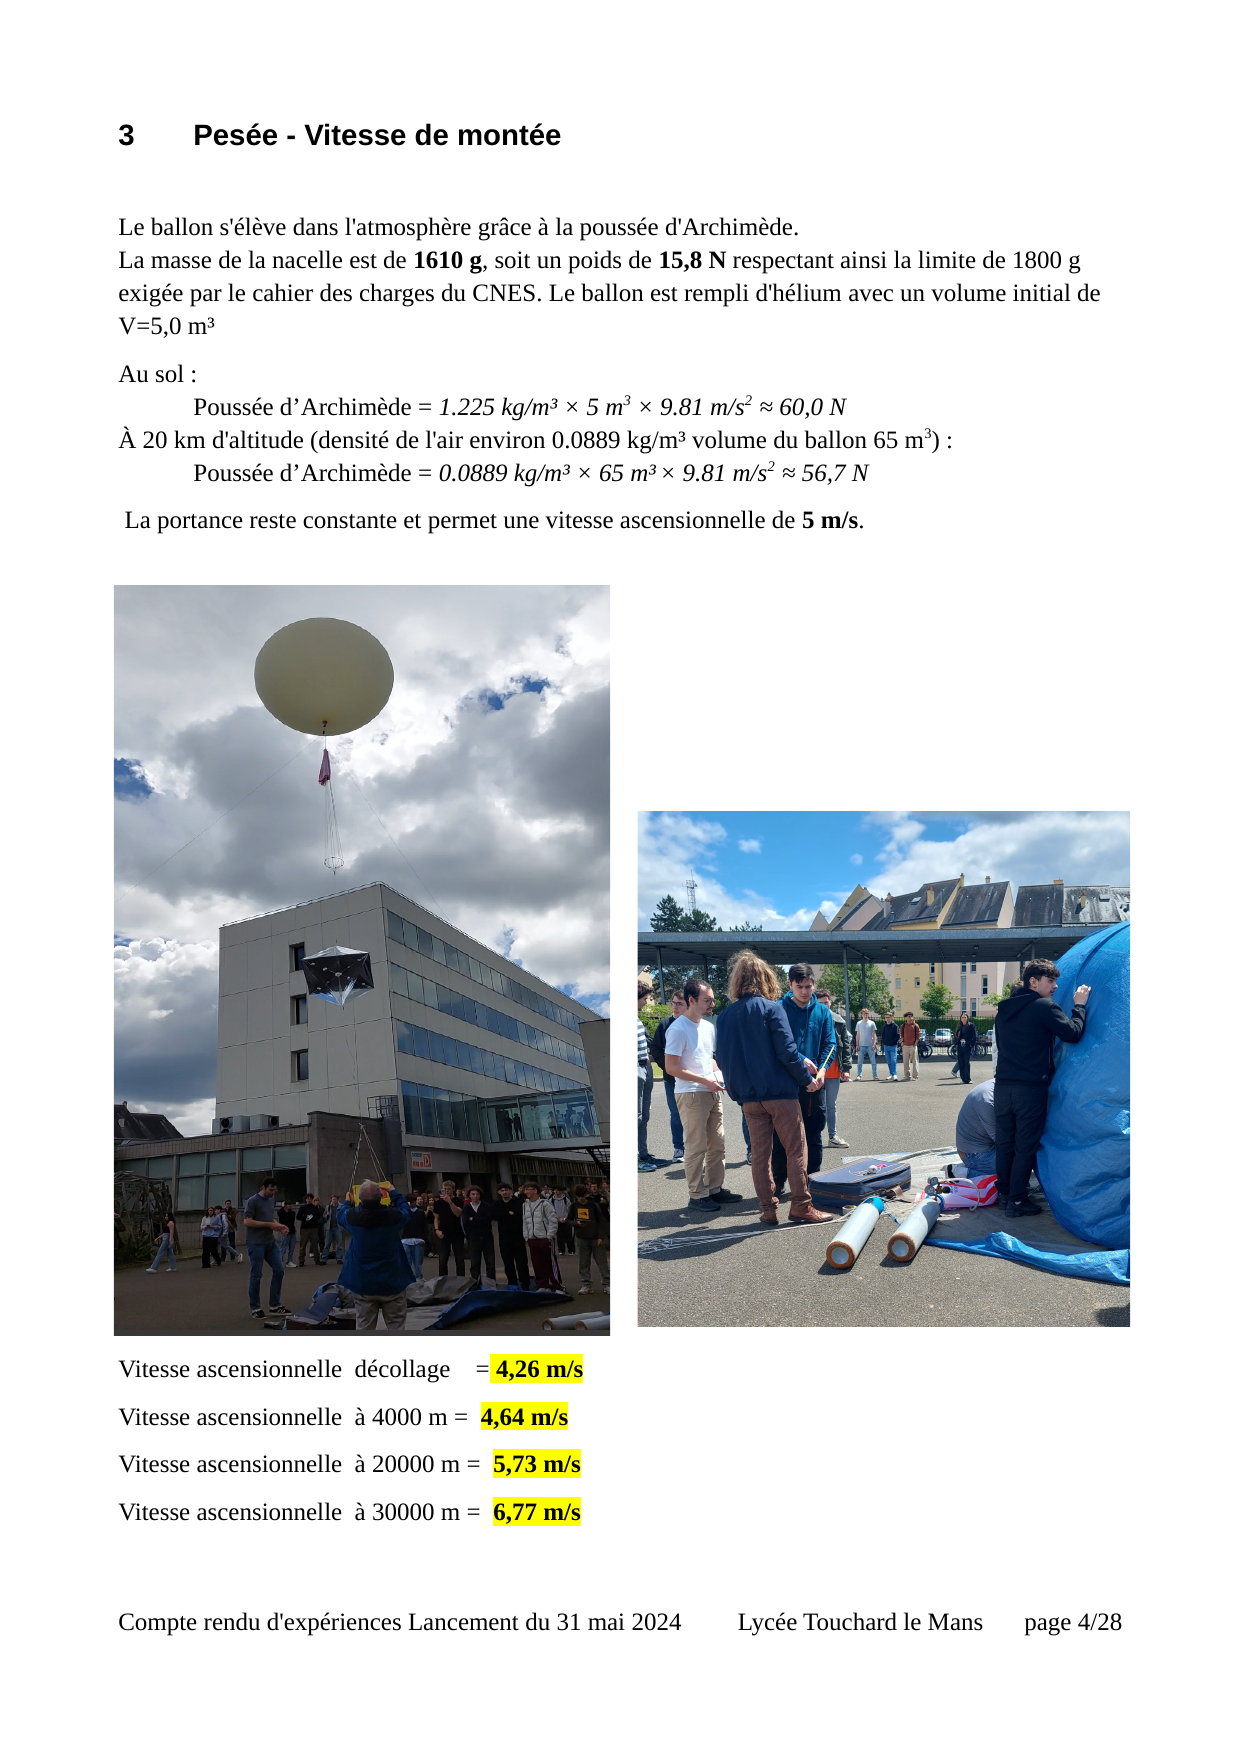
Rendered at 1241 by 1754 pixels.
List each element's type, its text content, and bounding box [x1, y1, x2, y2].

text Vitesse ascensionnelle à 4000 m = 4,64 m/s [118, 1402, 1122, 1430]
text Au sol : Poussée d’Archimède = 1.225 kg/m³ × 5 m3 × 9.81 m/s2 ≈ 60,0 N À 20 km d'altitude (densité de l'air environ 0.0889 kg/m³ volume du ballon 65 m3) : Poussée d’Archimède = 0.0889 kg/m³ × 65 m³ × 9.81 m/s2 ≈ 56,7 N [118, 359, 1122, 486]
text Vitesse ascensionnelle décollage = 4,26 m/s [118, 601, 1122, 1383]
text Le ballon s'élève dans l'atmosphère grâce à la poussée d'Archimède. La masse de la nacelle est de 1610 g, soit un poids de 15,8 N respectant ainsi la limite de 1800 g exigée par le cahier des charges du CNES. Le ballon est rempli d'hélium avec un volume initial de V=5,0 m³ [118, 212, 1122, 340]
subtitle Pesée - Vitesse de montée [118, 118, 1122, 152]
picture [637, 811, 1131, 1327]
text Vitesse ascensionnelle à 30000 m = 6,77 m/s [118, 1497, 1122, 1526]
picture [113, 585, 611, 1336]
text Vitesse ascensionnelle à 20000 m = 5,73 m/s [118, 1449, 1122, 1478]
text La portance reste constante et permet une vitesse ascensionnelle de 5 m/s. [118, 505, 1122, 534]
